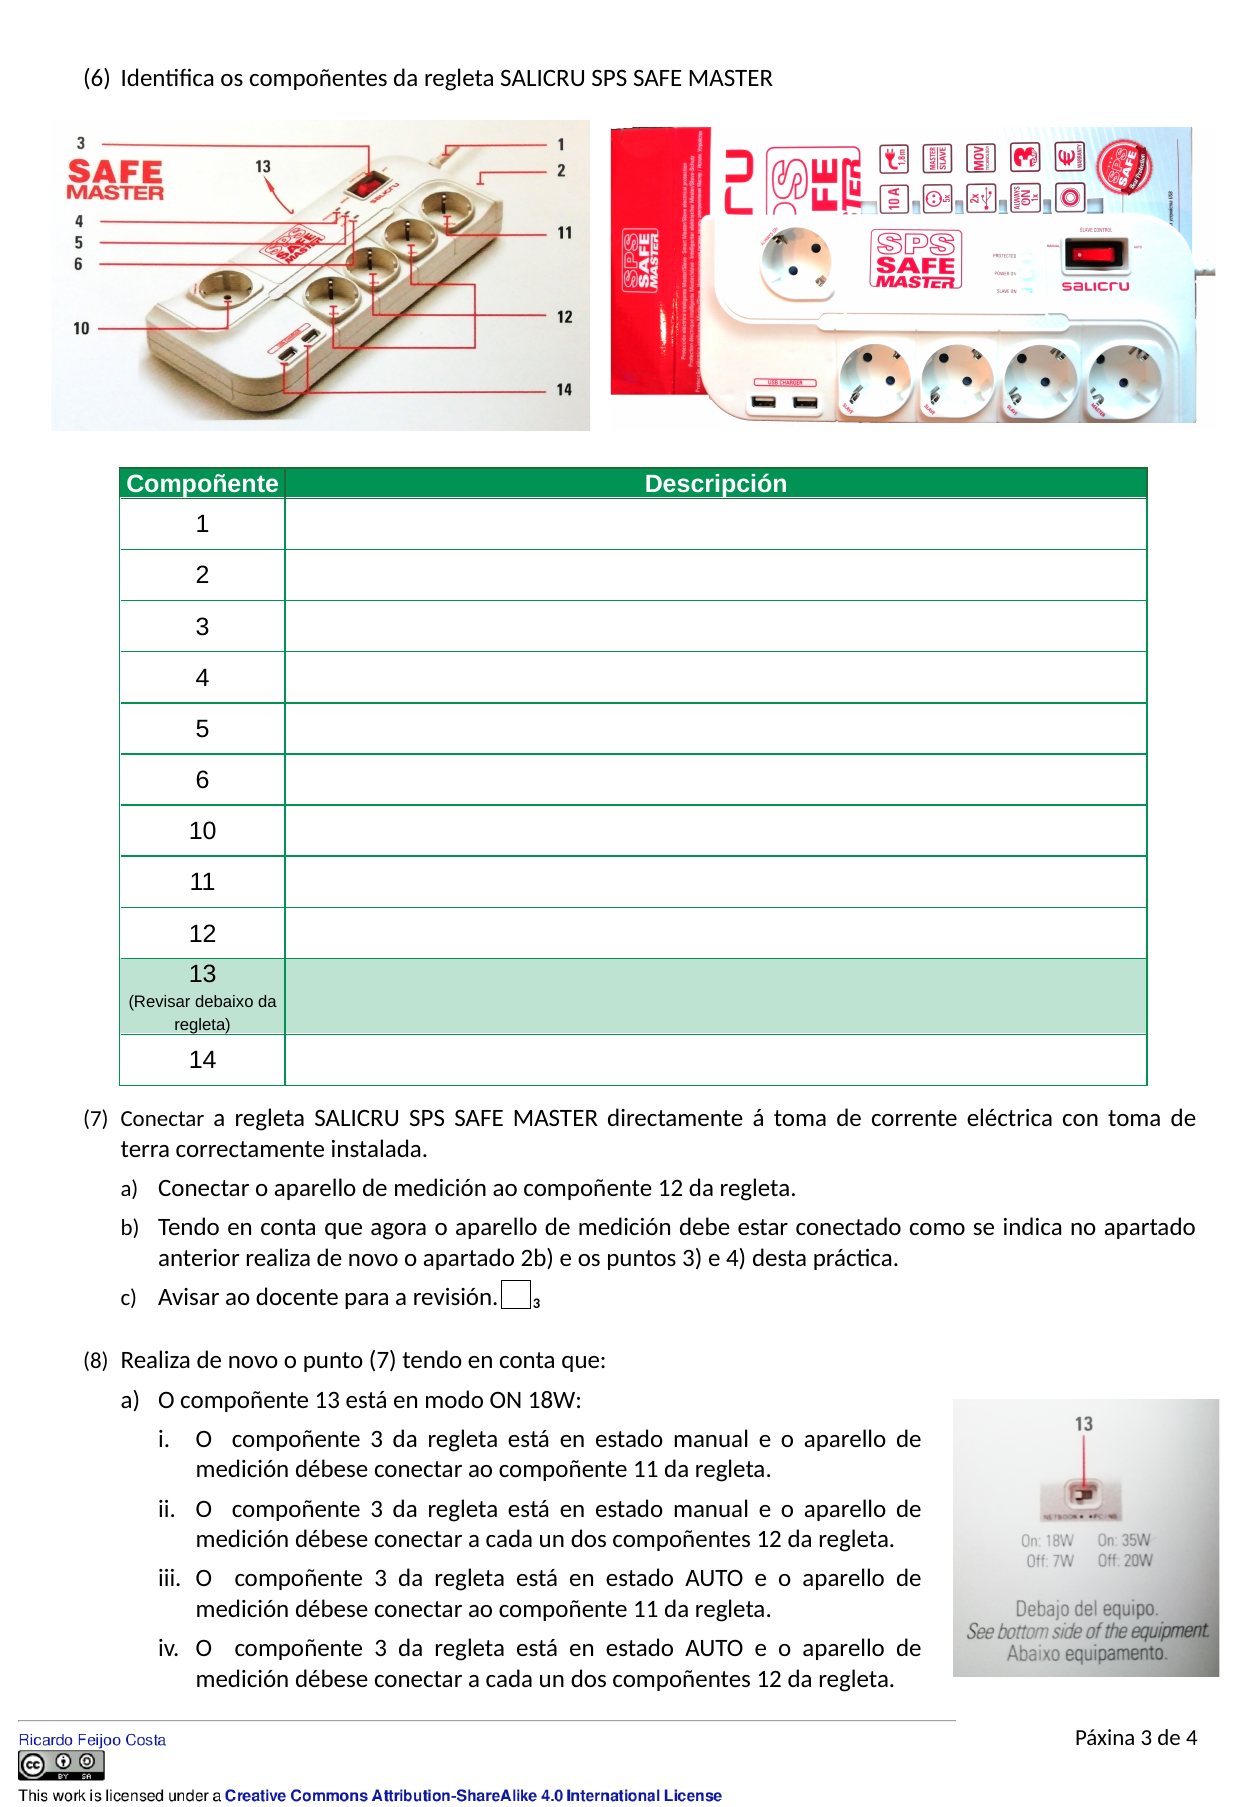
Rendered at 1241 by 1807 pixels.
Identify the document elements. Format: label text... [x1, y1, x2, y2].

table_cell [286, 652, 1146, 702]
table_cell 5 [120, 703, 284, 753]
table_cell 2 [120, 550, 284, 600]
table_cell 12 [120, 908, 284, 958]
list O compoñente 3 da regleta está en estado manual e o aparello de medición débese conectar a cada un dos compoñentes 12 da regleta. [158, 1493, 953, 1554]
list O compoñente 13 está en modo ON 18W: [120, 1384, 1197, 1414]
table_cell 6 [120, 754, 284, 804]
list Avisar ao docente para a revisión. 3 [120, 1281, 1197, 1312]
picture [953, 1399, 1220, 1677]
table_header Compoñente [120, 469, 284, 497]
list Identifica os compoñentes da regleta SALICRU SPS SAFE MASTER [83, 62, 1197, 93]
list O compoñente 3 da regleta está en estado manual e o aparello de medición débese conectar ao compoñente 11 da regleta. [158, 1423, 953, 1484]
table_cell [286, 1035, 1146, 1084]
picture [610, 127, 1216, 430]
list Realiza de novo o punto (7) tendo en conta que: [83, 1344, 1197, 1375]
table_cell [286, 601, 1146, 651]
list O compoñente 3 da regleta está en estado AUTO e o aparello de medición débese conectar a cada un dos compoñentes 12 da regleta. [158, 1632, 1197, 1693]
table_cell 10 [120, 805, 284, 855]
table_header Descripción [286, 469, 1146, 497]
table_cell [286, 499, 1146, 548]
table_cell 11 [120, 856, 284, 907]
table_cell [286, 806, 1146, 855]
table_cell [286, 704, 1146, 753]
table_cell 3 [120, 601, 284, 651]
list O compoñente 3 da regleta está en estado AUTO e o aparello de medición débese conectar ao compoñente 11 da regleta. [158, 1563, 953, 1624]
list Conectar o aparello de medición ao compoñente 12 da regleta. [120, 1172, 1197, 1203]
table_cell 4 [120, 652, 284, 702]
table_cell [286, 550, 1146, 600]
table_cell [286, 755, 1146, 804]
list Tendo en conta que agora o aparello de medición debe estar conectado como se indica no apartado anterior realiza de novo o apartado 2b) e os puntos 3) e 4) desta práctica. [120, 1212, 1197, 1273]
table_cell 13 (Revisar debaixo da regleta) [120, 959, 284, 1033]
picture [8, 1715, 957, 1806]
table_cell [286, 908, 1146, 958]
table_cell 1 [120, 499, 284, 548]
list Conectar a regleta SALICRU SPS SAFE MASTER directamente á toma de corrente eléctrica con toma de terra correctamente instalada. [83, 1102, 1197, 1163]
table_cell 14 [120, 1035, 284, 1084]
table_cell [286, 959, 1146, 1033]
picture [51, 120, 591, 431]
table_cell [286, 857, 1146, 907]
